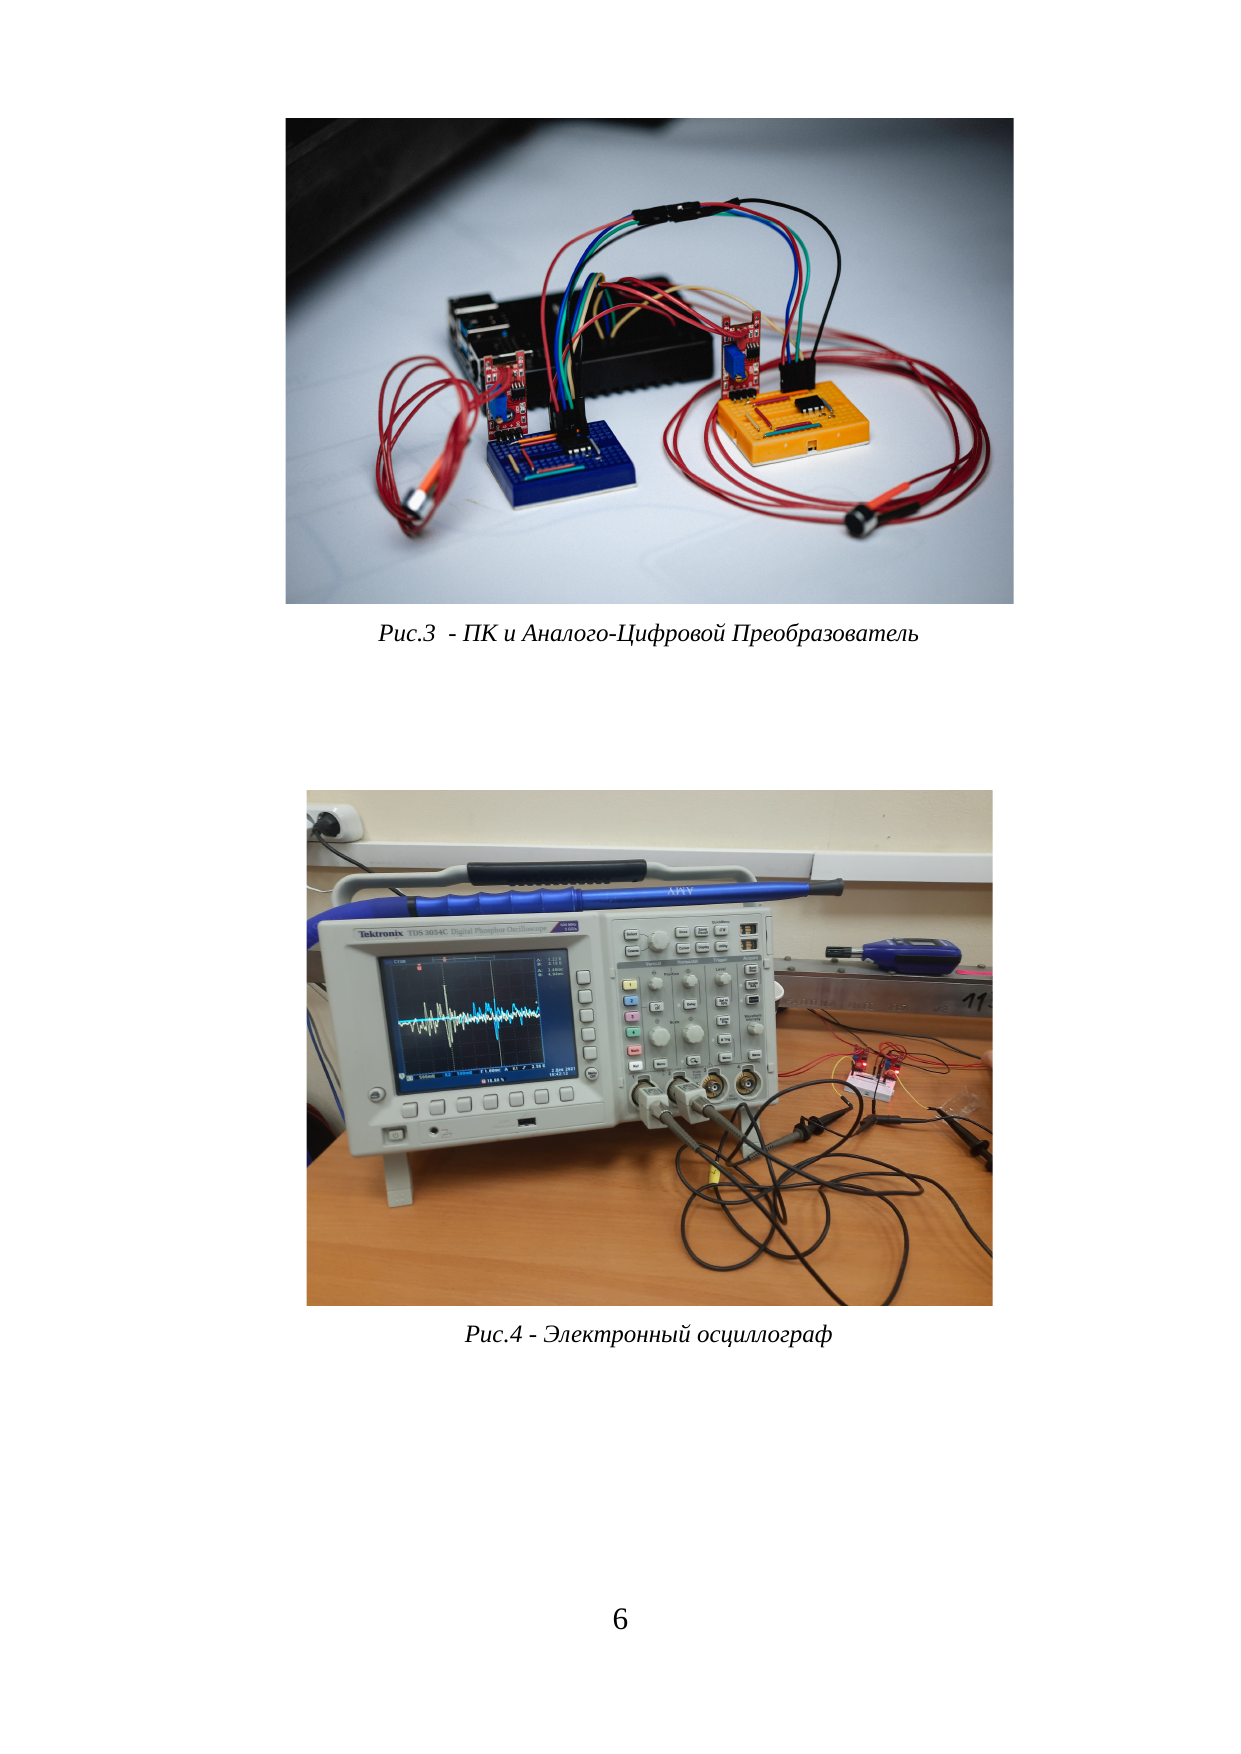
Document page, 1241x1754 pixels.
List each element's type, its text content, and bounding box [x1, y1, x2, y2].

picture [285, 118, 1014, 604]
text Рис.4 - Электронный осциллограф [118, 1319, 1122, 1348]
text Рис.3 - ПК и Аналого-Цифровой Преобразователь [118, 618, 1122, 647]
picture [306, 790, 993, 1306]
